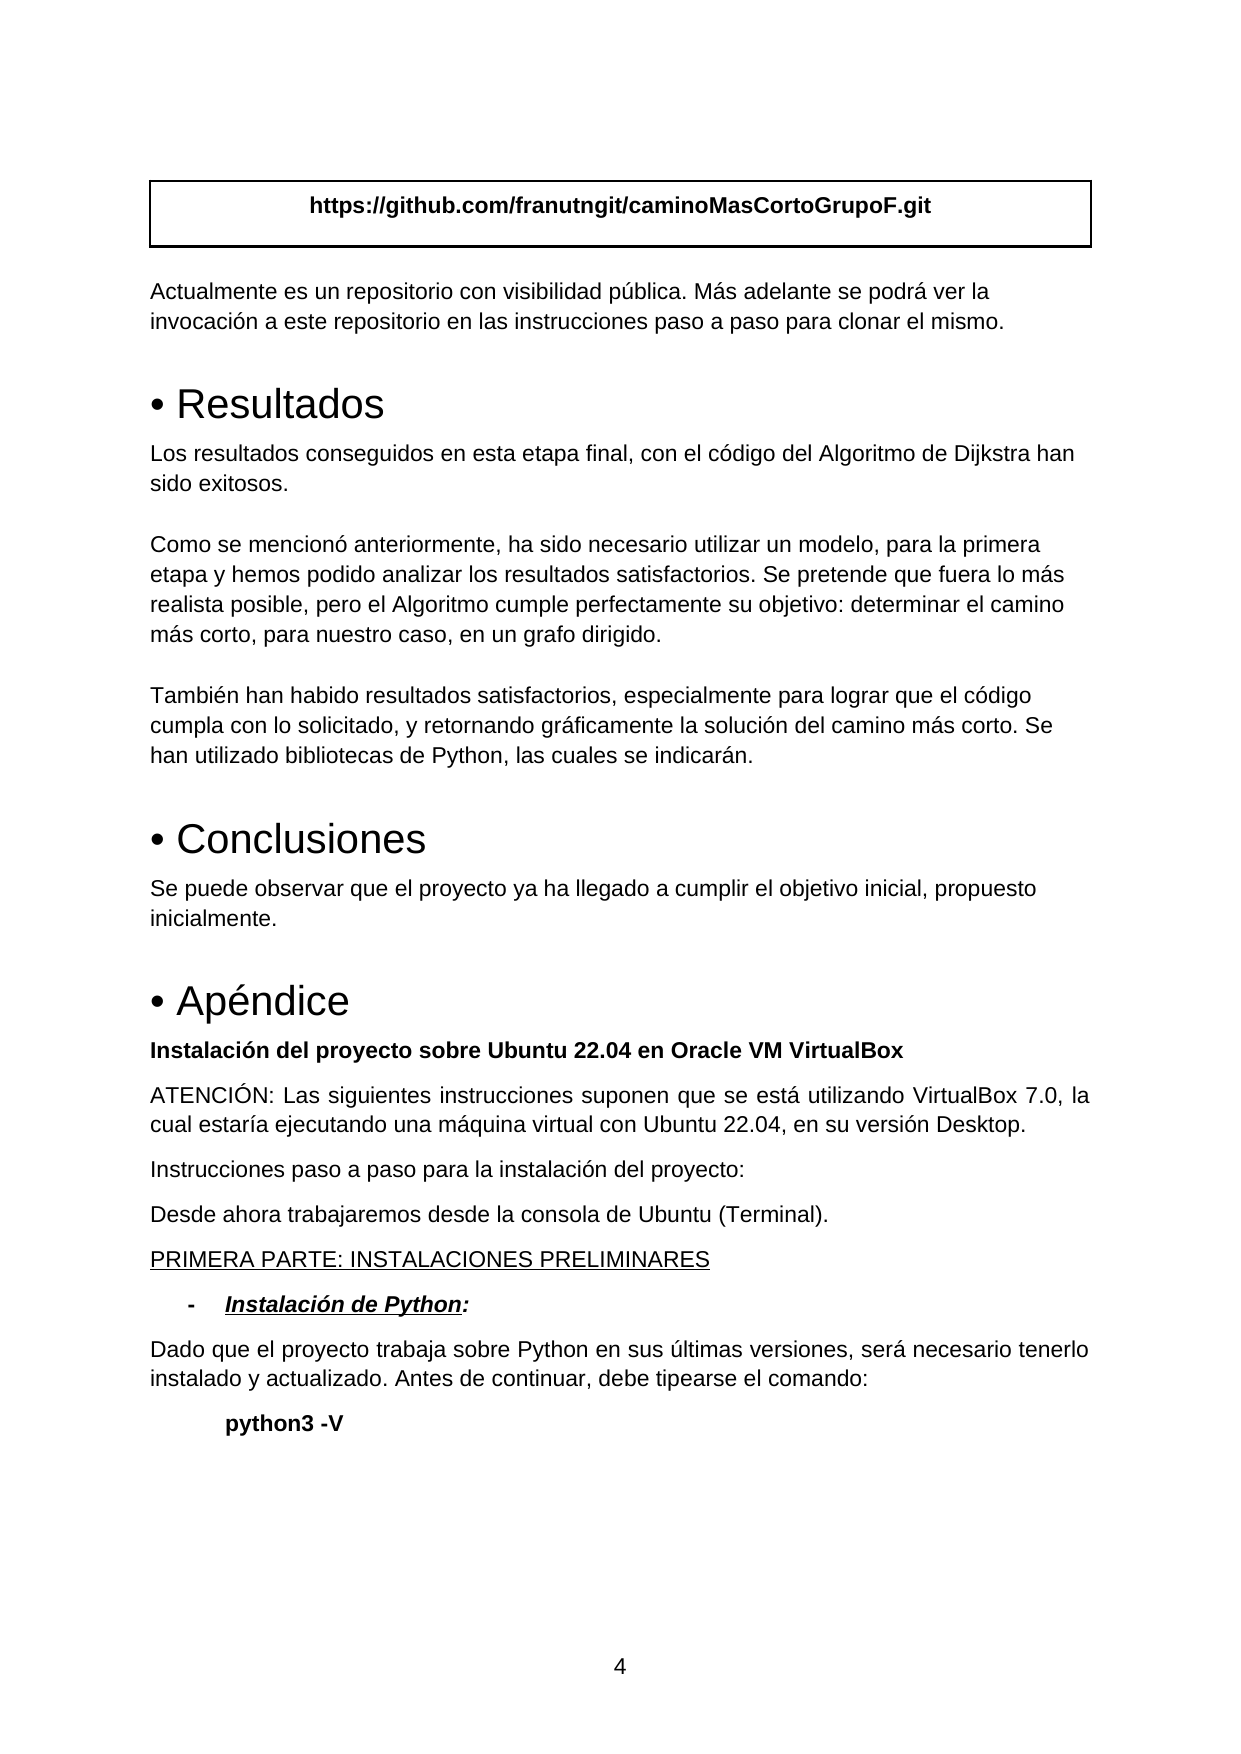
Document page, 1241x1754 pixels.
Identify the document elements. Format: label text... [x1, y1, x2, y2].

subtitle • Apéndice [150, 977, 1090, 1024]
table_header https://github.com/franutngit/caminoMasCortoGrupoF.git [151, 182, 1090, 245]
text python3 -V [150, 1410, 1090, 1436]
text Se puede observar que el proyecto ya ha llegado a cumplir el objetivo inicial, propuesto inicialmente. [150, 874, 1090, 931]
text Instalación del proyecto sobre Ubuntu 22.04 en Oracle VM VirtualBox [150, 1037, 1090, 1063]
text Desde ahora trabajaremos desde la consola de Ubuntu (Terminal). [150, 1201, 1090, 1227]
subtitle • Resultados [150, 380, 1090, 428]
text Actualmente es un repositorio con visibilidad pública. Más adelante se podrá ver la invocación a este repositorio en las instrucciones paso a paso para clonar el mismo. [150, 278, 1090, 334]
text Instrucciones paso a paso para la instalación del proyecto: [150, 1156, 1090, 1182]
text También han habido resultados satisfactorios, especialmente para lograr que el código cumpla con lo solicitado, y retornando gráficamente la solución del camino más corto. Se han utilizado bibliotecas de Python, las cuales se indicarán. [150, 682, 1090, 769]
text ATENCIÓN: Las siguientes instrucciones suponen que se está utilizando VirtualBox 7.0, la cual estaría ejecutando una máquina virtual con Ubuntu 22.04, en su versión Desktop. [150, 1082, 1090, 1137]
text PRIMERA PARTE: INSTALACIONES PRELIMINARES [150, 1246, 1090, 1272]
text Dado que el proyecto trabaja sobre Python en sus últimas versiones, será necesario tenerlo instalado y actualizado. Antes de continuar, debe tipearse el comando: [150, 1336, 1090, 1391]
text Como se mencionó anteriormente, ha sido necesario utilizar un modelo, para la primera etapa y hemos podido analizar los resultados satisfactorios. Se pretende que fuera lo más realista posible, pero el Algoritmo cumple perfectamente su objetivo: determinar el camino más corto, para nuestro caso, en un grafo dirigido. [150, 531, 1090, 648]
subtitle • Conclusiones [150, 814, 1090, 862]
text Los resultados conseguidos en esta etapa final, con el código del Algoritmo de Dijkstra han sido exitosos. [150, 440, 1090, 497]
list Instalación de Python: [187, 1291, 1090, 1317]
